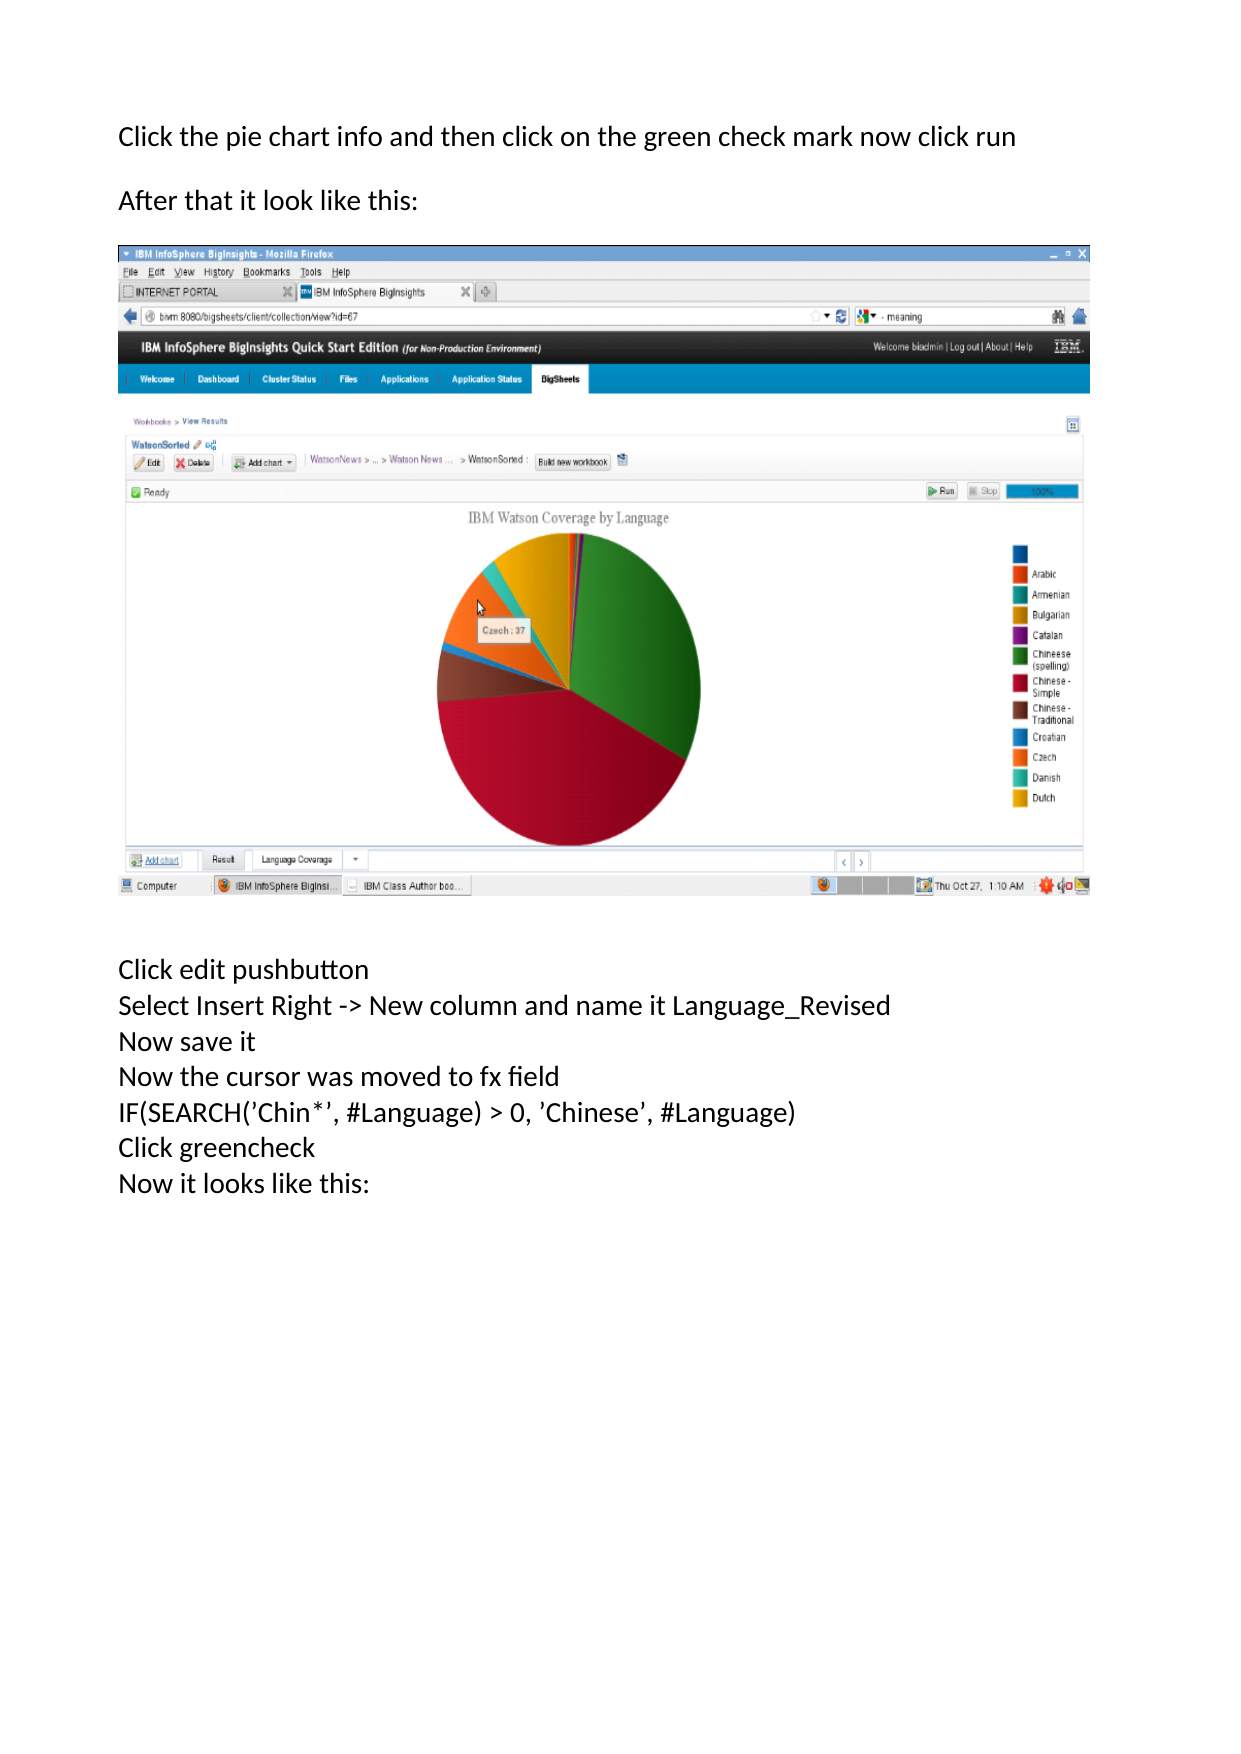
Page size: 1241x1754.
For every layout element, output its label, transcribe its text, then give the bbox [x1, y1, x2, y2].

text Select Insert Right -> New column and name it Language_Revised [118, 987, 1122, 1023]
text Click greencheck [118, 1129, 1122, 1165]
text Now it looks like this: [118, 1165, 1122, 1201]
text Click the pie chart info and then click on the green check mark now click run [118, 118, 1122, 154]
text IF(SEARCH(’Chin*’, #Language) > 0, ’Chinese’, #Language) [118, 1094, 1122, 1129]
text Now the cursor was moved to fx field [118, 1058, 1122, 1094]
text Click edit pushbutton [118, 951, 1122, 987]
text Now save it [118, 1023, 1122, 1058]
text After that it look like this: [118, 182, 1122, 217]
